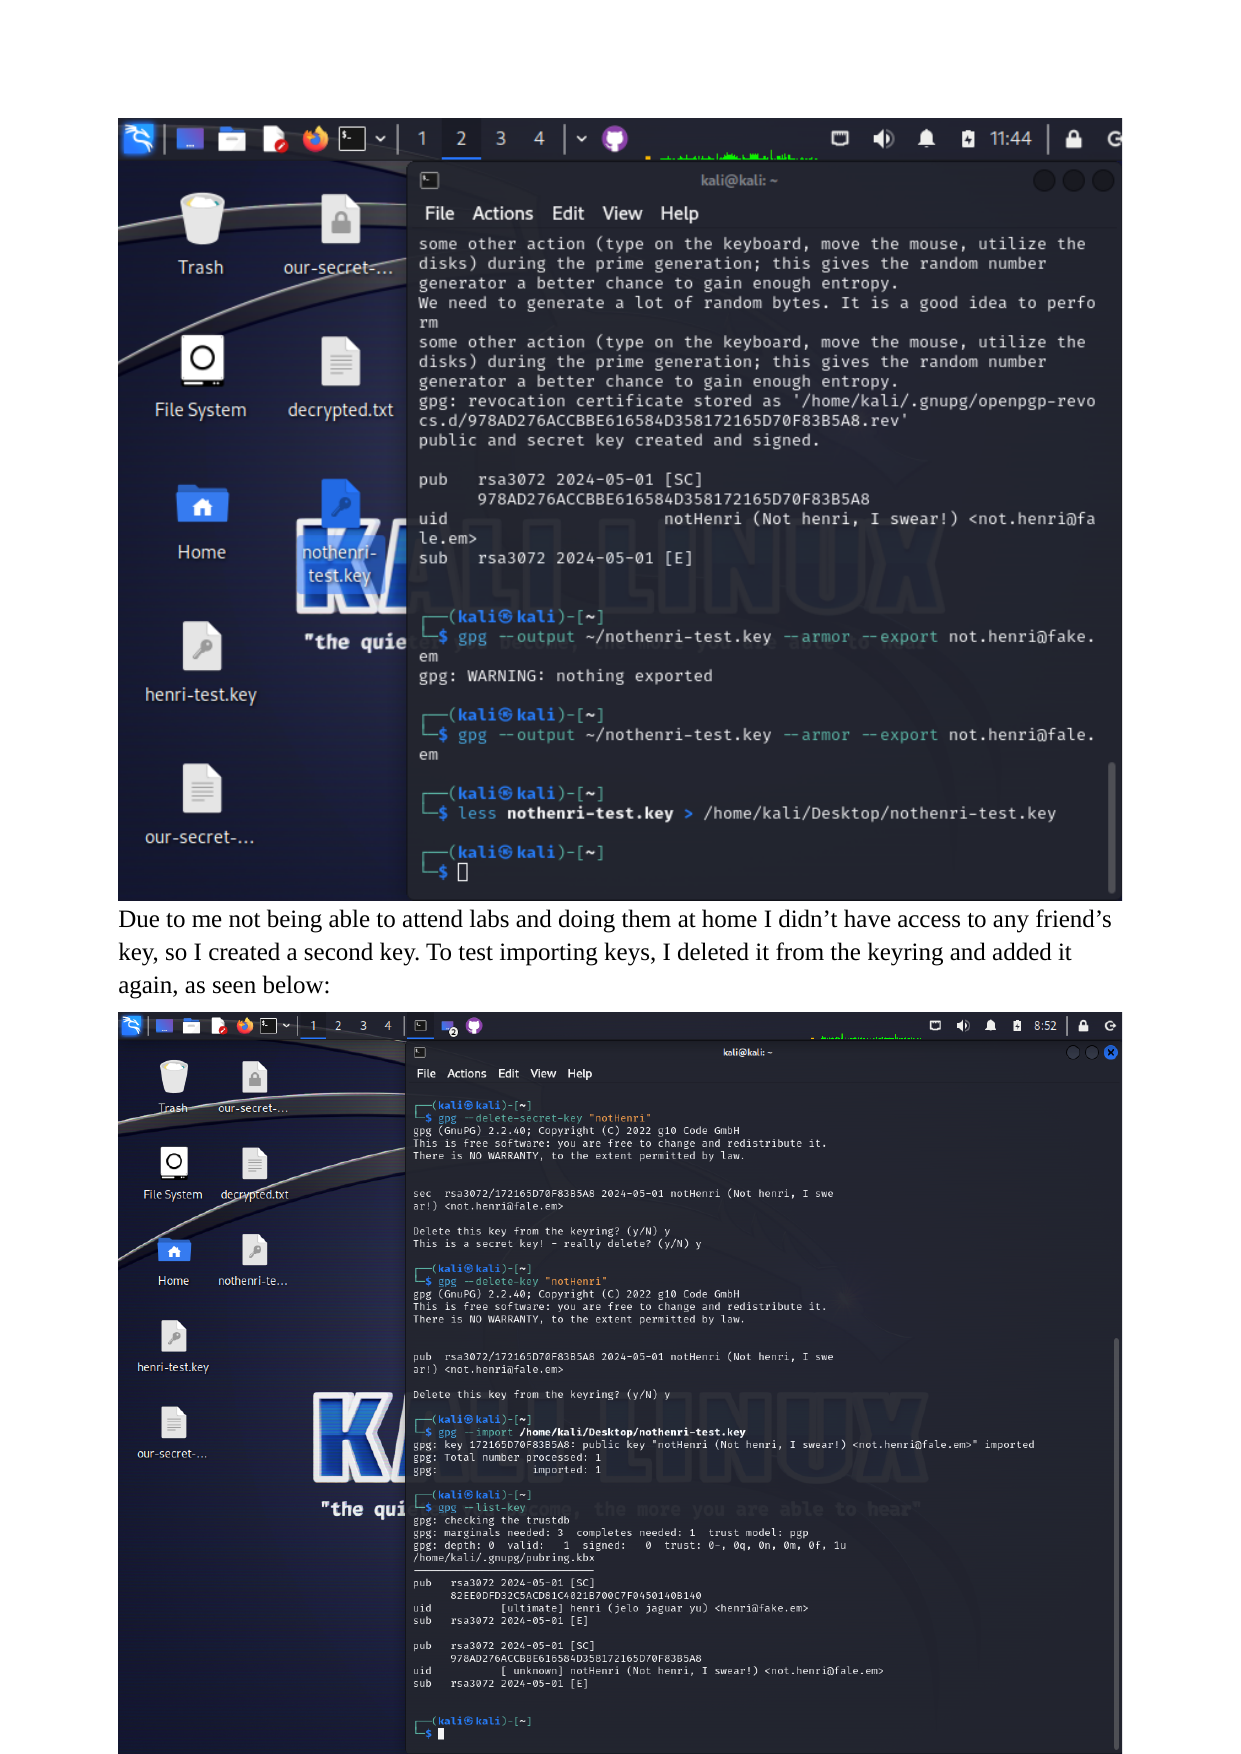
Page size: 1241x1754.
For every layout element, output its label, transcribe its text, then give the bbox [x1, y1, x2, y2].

picture [118, 1012, 1123, 1754]
text Due to me not being able to attend labs and doing them at home I didn’t have access to any friend’s key, so I created a second key. To test importing keys, I deleted it from the keyring and added it again, as seen below: [118, 901, 1122, 999]
picture [118, 118, 1123, 901]
